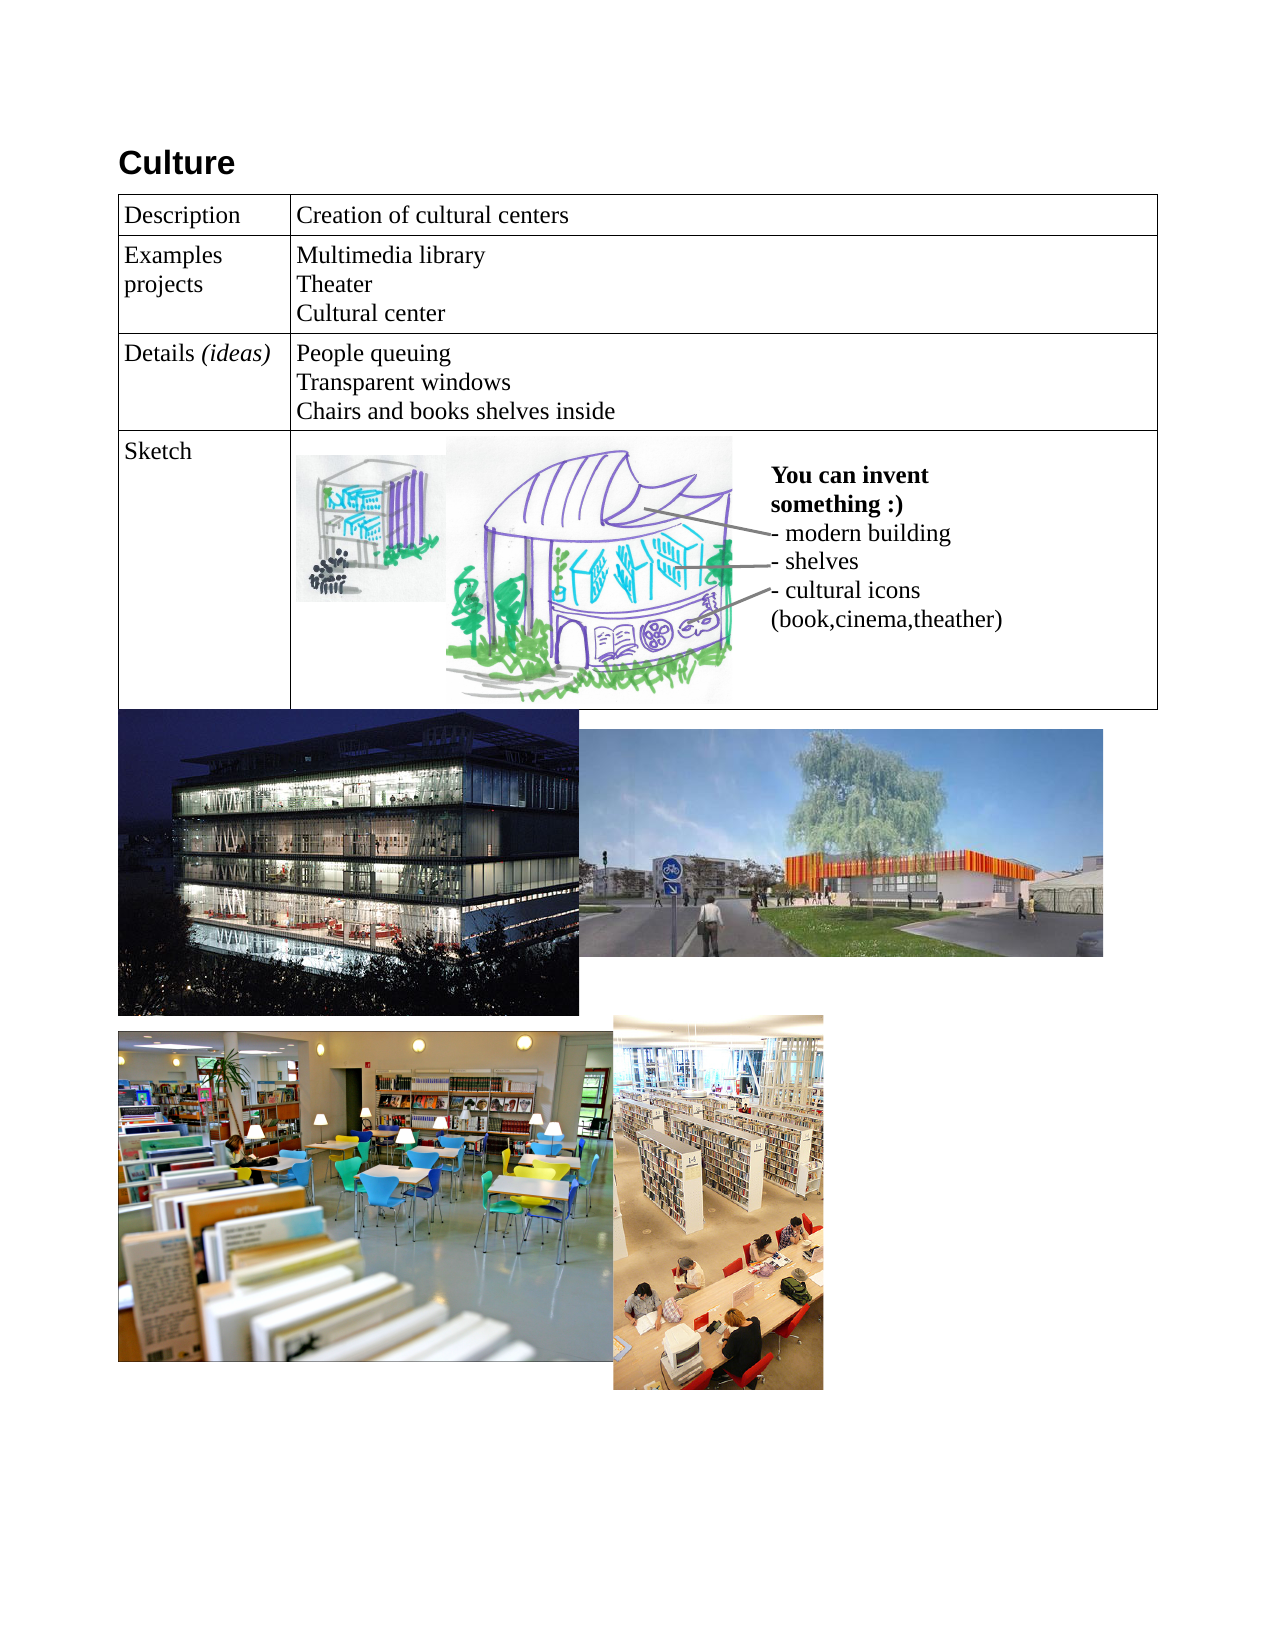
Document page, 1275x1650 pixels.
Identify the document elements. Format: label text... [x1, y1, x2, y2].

table_cell People queuing Transparent windows Chairs and books shelves inside [291, 334, 1157, 430]
subtitle Culture [118, 143, 1157, 182]
table_header Creation of cultural centers [291, 195, 1157, 234]
table_cell Sketch [119, 431, 290, 709]
table_header Description [119, 195, 290, 234]
table_cell Details (ideas) [119, 334, 290, 430]
table_cell Examples projects [119, 236, 290, 332]
table_cell [291, 431, 1157, 709]
picture [296, 436, 733, 704]
picture [118, 709, 1104, 1016]
table_cell Multimedia library Theater Cultural center [291, 236, 1157, 332]
picture [118, 1015, 824, 1390]
